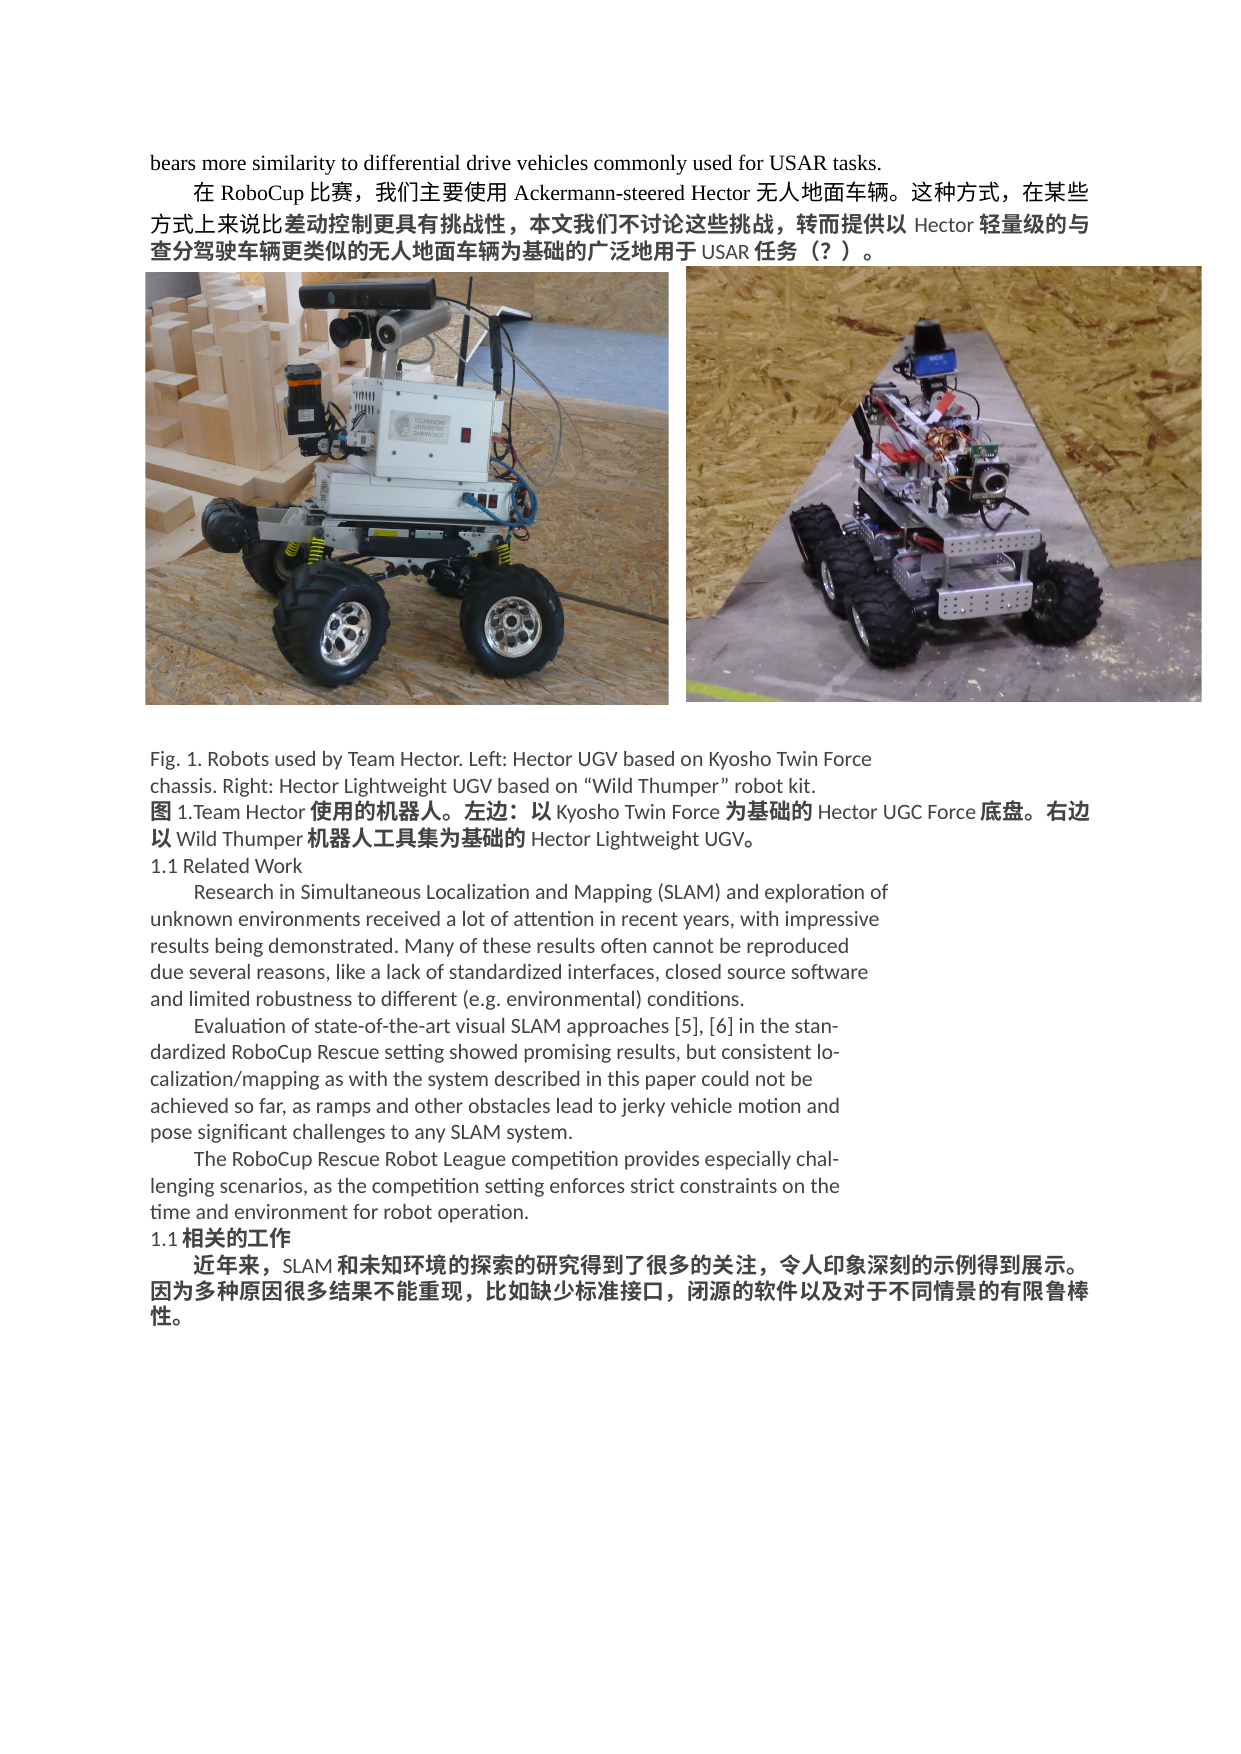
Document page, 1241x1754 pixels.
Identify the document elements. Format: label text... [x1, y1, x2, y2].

text The RoboCup Rescue Robot League competition provides especially chal- [150, 1145, 1090, 1172]
text achieved so far, as ramps and other obstacles lead to jerky vehicle motion and [150, 1092, 1090, 1118]
text Evaluation of state-of-the-art visual SLAM approaches [5], [6] in the stan- [150, 1012, 1090, 1038]
text calization/mapping as with the system described in this paper could not be [150, 1065, 1090, 1092]
text Fig. 1. Robots used by Team Hector. Left: Hector UGV based on Kyosho Twin Force [150, 745, 1090, 772]
text 1.1 Related Work [150, 852, 1090, 878]
text dardized RoboCup Rescue setting showed promising results, but consistent lo- [150, 1038, 1090, 1065]
text 近年来，SLAM和未知环境的探索的研究得到了很多的关注，令人印象深刻的示例得到展示。因为多种原因很多结果不能重现，比如缺少标准接口，闭源的软件以及对于不同情景的有限鲁棒性。 [150, 1252, 1090, 1329]
picture [686, 266, 1202, 702]
text unknown environments received a lot of attention in recent years, with impressive [150, 905, 1090, 932]
text lenging scenarios, as the competition setting enforces strict constraints on the [150, 1172, 1090, 1198]
text results being demonstrated. Many of these results often cannot be reproduced [150, 932, 1090, 958]
text bears more similarity to differential drive vehicles commonly used for USAR tasks. [150, 150, 1090, 175]
text 图1.Team Hector使用的机器人。左边：以Kyosho Twin Force 为基础的Hector UGC Force底盘。右边：以Wild Thumper机器人工具集为基础的Hector Lightweight UGV。 [150, 798, 1090, 852]
text Research in Simultaneous Localization and Mapping (SLAM) and exploration of [150, 878, 1090, 905]
picture [145, 272, 669, 705]
text and limited robustness to different (e.g. environmental) conditions. [150, 985, 1090, 1012]
text time and environment for robot operation. [150, 1198, 1090, 1225]
text pose significant challenges to any SLAM system. [150, 1118, 1090, 1145]
text 1.1相关的工作 [150, 1225, 1090, 1252]
text due several reasons, like a lack of standardized interfaces, closed source software [150, 958, 1090, 985]
text chassis. Right: Hector Lightweight UGV based on “Wild Thumper” robot kit. [150, 772, 1090, 798]
text 在RoboCup比赛，我们主要使用Ackermann-steered Hector 无人地面车辆。这种方式，在某些方式上来说比差动控制更具有挑战性，本文我们不讨论这些挑战，转而提供以Hector轻量级的与查分驾驶车辆更类似的无人地面车辆为基础的广泛地用于USAR任务（？）。 [150, 175, 1090, 265]
